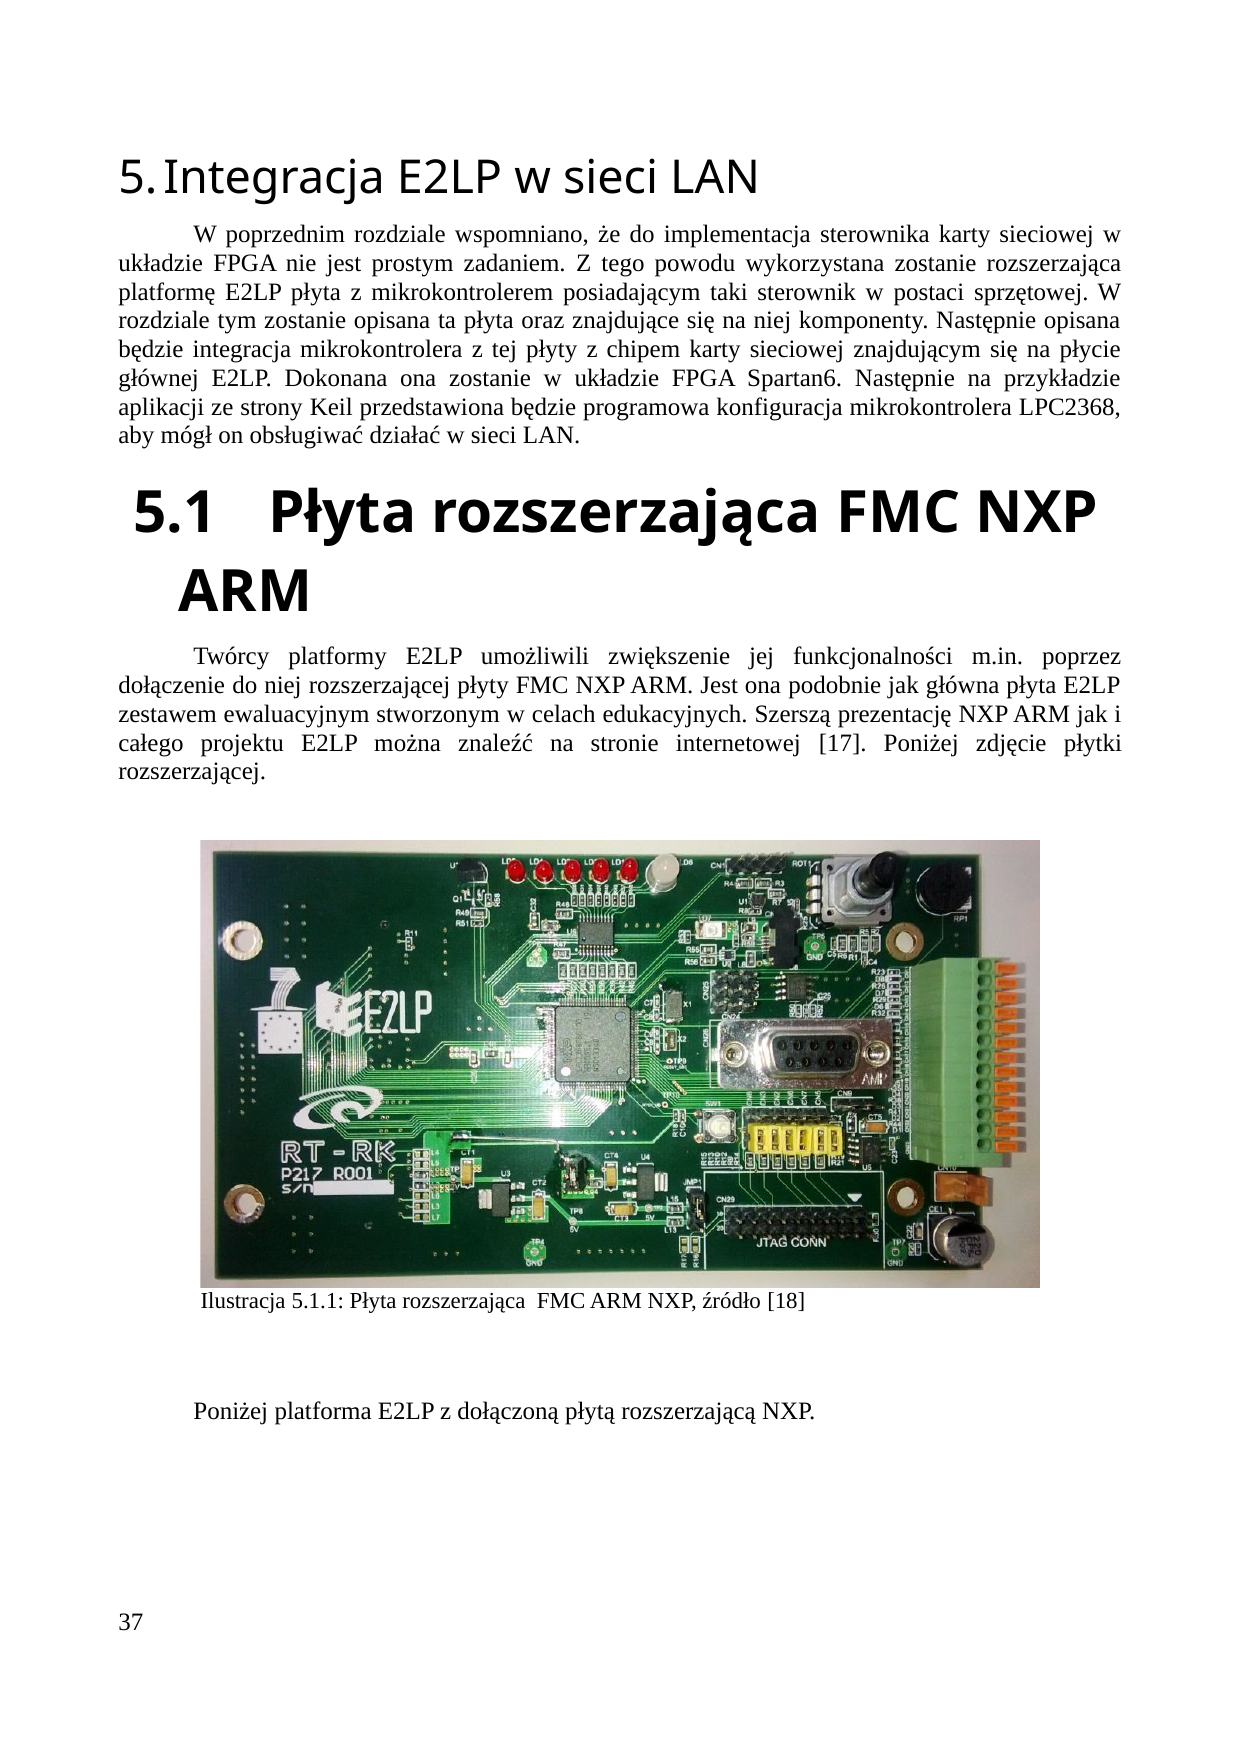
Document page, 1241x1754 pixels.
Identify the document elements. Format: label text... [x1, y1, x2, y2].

text W poprzednim rozdziale wspomniano, że do implementacja sterownika karty sieciowej w układzie FPGA nie jest prostym zadaniem. Z tego powodu wykorzystana zostanie rozszerzająca platformę E2LP płyta z mikrokontrolerem posiadającym taki sterownik w postaci sprzętowej. W rozdziale tym zostanie opisana ta płyta oraz znajdujące się na niej komponenty. Następnie opisana będzie integracja mikrokontrolera z tej płyty z chipem karty sieciowej znajdującym się na płycie głównej E2LP. Dokonana ona zostanie w układzie FPGA Spartan6. Następnie na przykładzie aplikacji ze strony Keil przedstawiona będzie programowa konfiguracja mikrokontrolera LPC2368, aby mógł on obsługiwać działać w sieci LAN. [118, 219, 1122, 449]
subtitle Integracja E2LP w sieci LAN [118, 143, 1122, 207]
subtitle Płyta rozszerzająca FMC NXP ARM [118, 470, 1122, 629]
text Poniżej platforma E2LP z dołączoną płytą rozszerzającą NXP. [118, 1396, 1122, 1425]
text Ilustracja 5.1.1: Płyta rozszerzająca FMC ARM NXP, źródło [18] [200, 1288, 1040, 1314]
text Twórcy platformy E2LP umożliwili zwiększenie jej funkcjonalności m.in. poprzez dołączenie do niej rozszerzającej płyty FMC NXP ARM. Jest ona podobnie jak główna płyta E2LP zestawem ewaluacyjnym stworzonym w celach edukacyjnych. Szerszą prezentację NXP ARM jak i całego projektu E2LP można znaleźć na stronie internetowej [17]. Poniżej zdjęcie płytki rozszerzającej. [118, 641, 1122, 785]
picture [200, 840, 1040, 1288]
